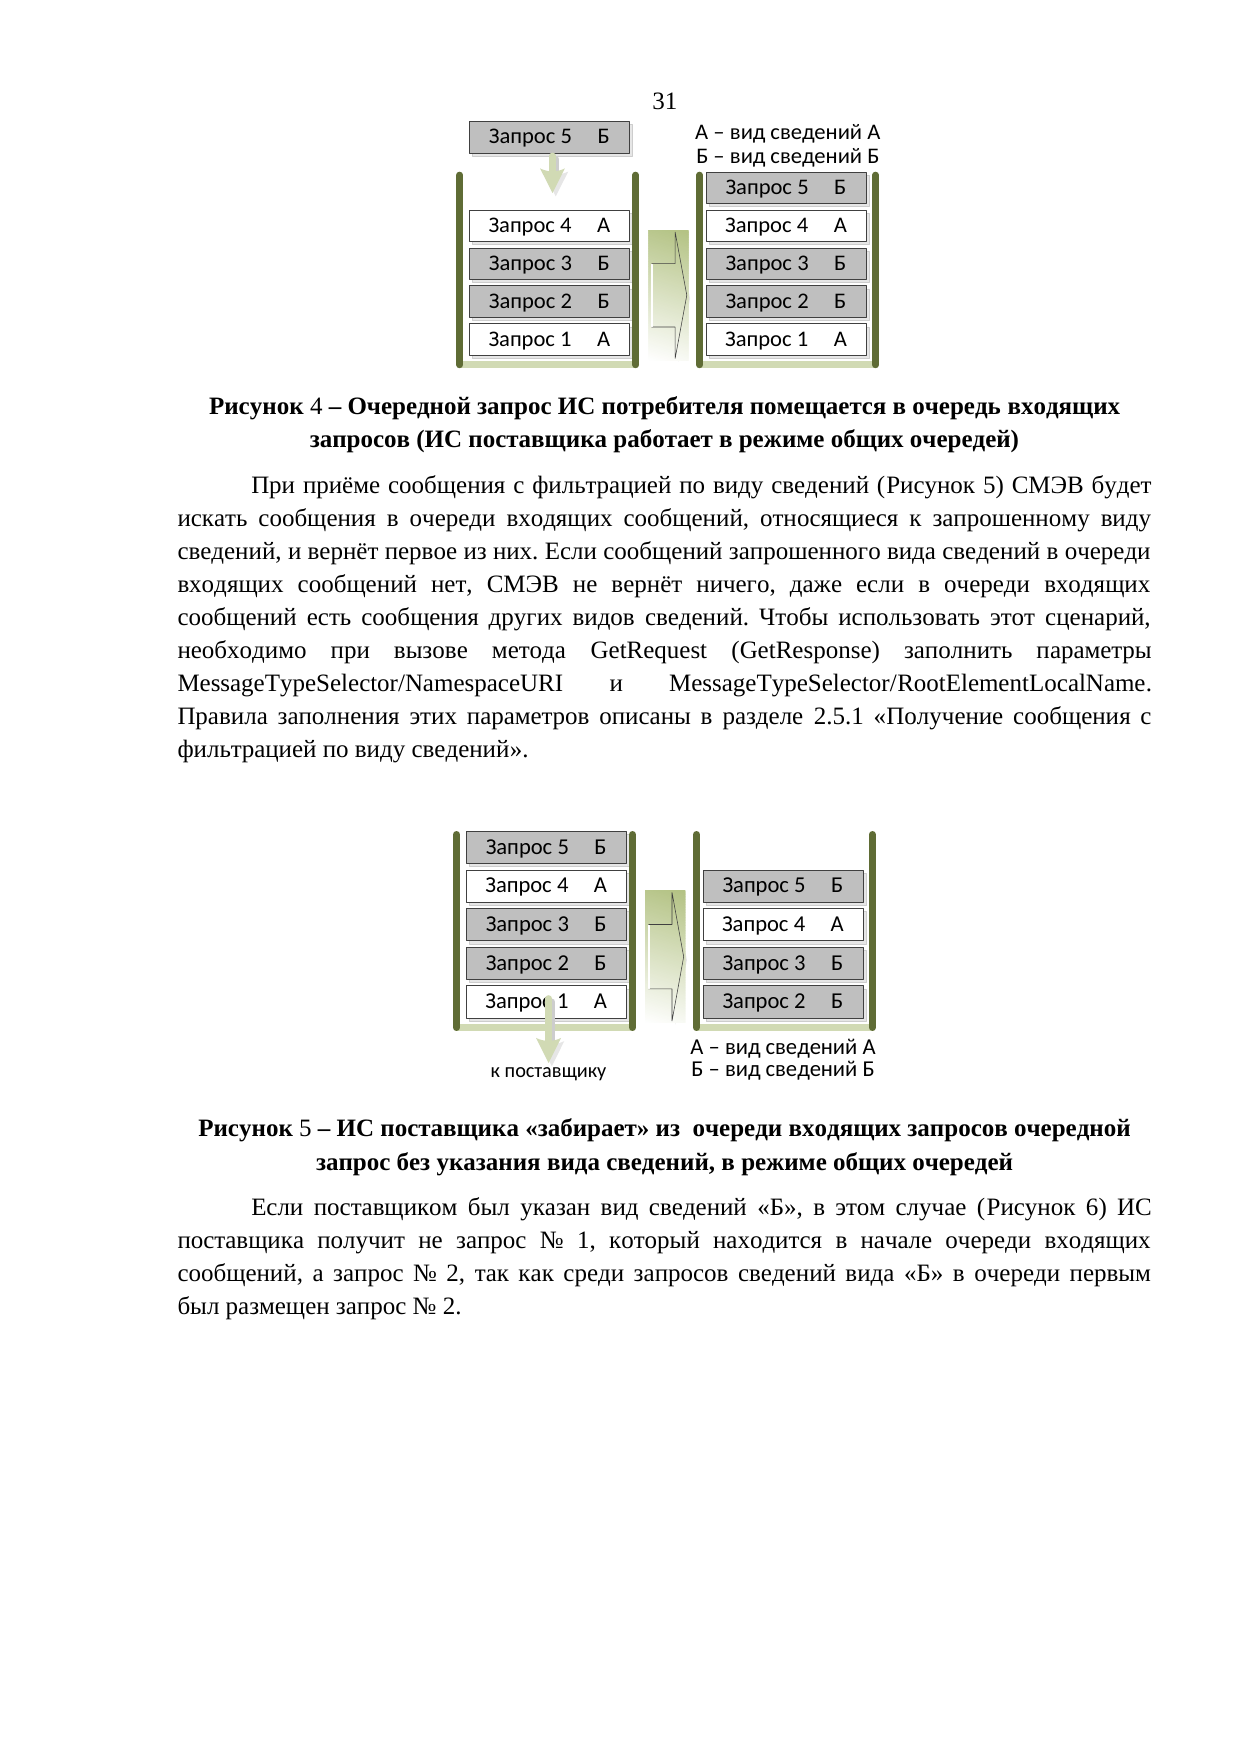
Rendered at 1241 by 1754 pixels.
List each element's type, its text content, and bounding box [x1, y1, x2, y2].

text Рисунок 5 – ИС поставщика «забирает» из очереди входящих запросов очередной запрос без указания вида сведений, в режиме общих очередей [177, 1113, 1152, 1175]
text При приёме сообщения с фильтрацией по виду сведений (Рисунок 55555) СМЭВ будет искать сообщения в очереди входящих сообщений, относящиеся к запрошенному виду сведений, и вернёт первое из них. Если сообщений запрошенного вида сведений в очереди входящих сообщений нет, СМЭВ не вернёт ничего, даже если в очереди входящих сообщений есть сообщения других видов сведений. Чтобы использовать этот сценарий, необходимо при вызове метода GetRequest (GetResponse) заполнить параметры MessageTypeSelector/NamespaceURI и MessageTypeSelector/RootElementLocalName. Правила заполнения этих параметров описаны в разделе 2.5.1 «Получение сообщения с фильтрацией по виду сведений». [177, 470, 1152, 763]
text Рисунок 4 – Очередной запрос ИС потребителя помещается в очередь входящих запросов (ИС поставщика работает в режиме общих очередей) [177, 391, 1152, 453]
text Если поставщиком был указан вид сведений «Б», в этом случае (Рисунок 6) ИС поставщика получит не запрос № 1, который находится в начале очереди входящих сообщений, а запрос № 2, так как среди запросов сведений вида «Б» в очереди первым был размещен запрос № 2. [177, 1192, 1152, 1320]
